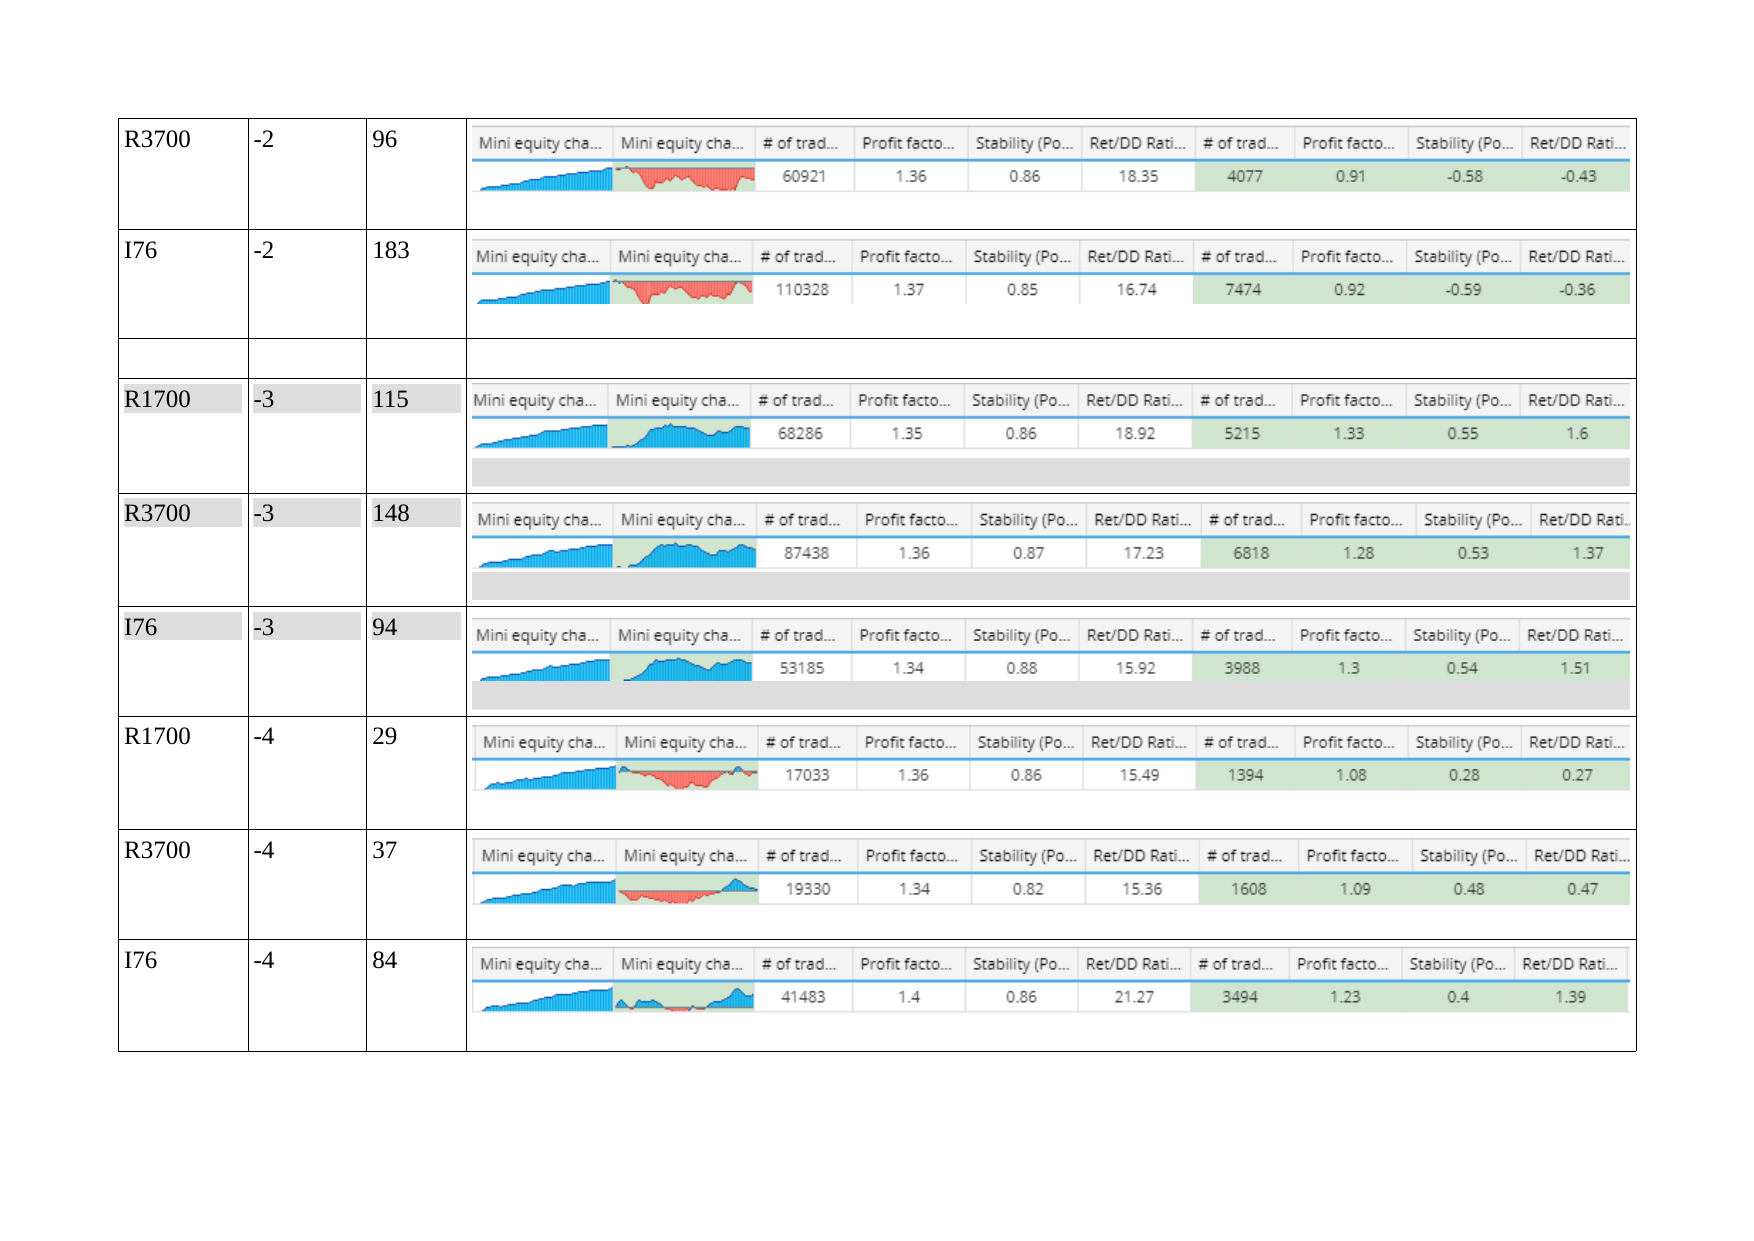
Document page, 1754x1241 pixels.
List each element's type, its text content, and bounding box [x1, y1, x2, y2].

table_cell [467, 494, 1636, 606]
table_cell [467, 379, 1636, 492]
table_cell I76 [119, 607, 248, 716]
table_cell 148 [367, 494, 466, 606]
picture [472, 721, 1630, 795]
table_cell 183 [367, 230, 466, 338]
table_cell -2 [249, 119, 366, 229]
table_cell 94 [367, 607, 466, 716]
table_cell [119, 339, 248, 378]
table_cell R3700 [119, 830, 248, 939]
table_cell [467, 119, 1636, 229]
table_cell [467, 607, 1636, 716]
table_cell [467, 339, 1636, 378]
picture [472, 235, 1630, 304]
picture [472, 383, 1630, 458]
table_cell I76 [119, 940, 248, 1051]
table_cell [467, 230, 1636, 338]
table_cell [467, 717, 1636, 829]
table_cell -4 [249, 717, 366, 829]
table_cell R1700 [119, 717, 248, 829]
picture [472, 945, 1630, 1017]
table_cell [367, 339, 466, 378]
table_cell 115 [367, 379, 466, 492]
table_cell -3 [249, 379, 366, 492]
table_cell -3 [249, 494, 366, 606]
table_cell R3700 [119, 494, 248, 606]
table_cell 29 [367, 717, 466, 829]
table_cell I76 [119, 230, 248, 338]
table_cell R1700 [119, 379, 248, 492]
table_cell -2 [249, 230, 366, 338]
table_cell 84 [367, 940, 466, 1051]
table_cell [467, 830, 1636, 904]
table_cell 37 [367, 830, 466, 939]
table_cell [467, 940, 1636, 1051]
table_cell [249, 339, 366, 378]
table_cell -4 [249, 830, 366, 939]
table_cell -4 [249, 940, 366, 1051]
table_cell R3700 [119, 119, 248, 229]
picture [472, 123, 1630, 195]
table_cell -3 [249, 607, 366, 716]
table_cell [467, 905, 1636, 939]
table_cell 96 [367, 119, 466, 229]
picture [472, 498, 1630, 572]
picture [472, 835, 1630, 905]
picture [472, 611, 1630, 681]
